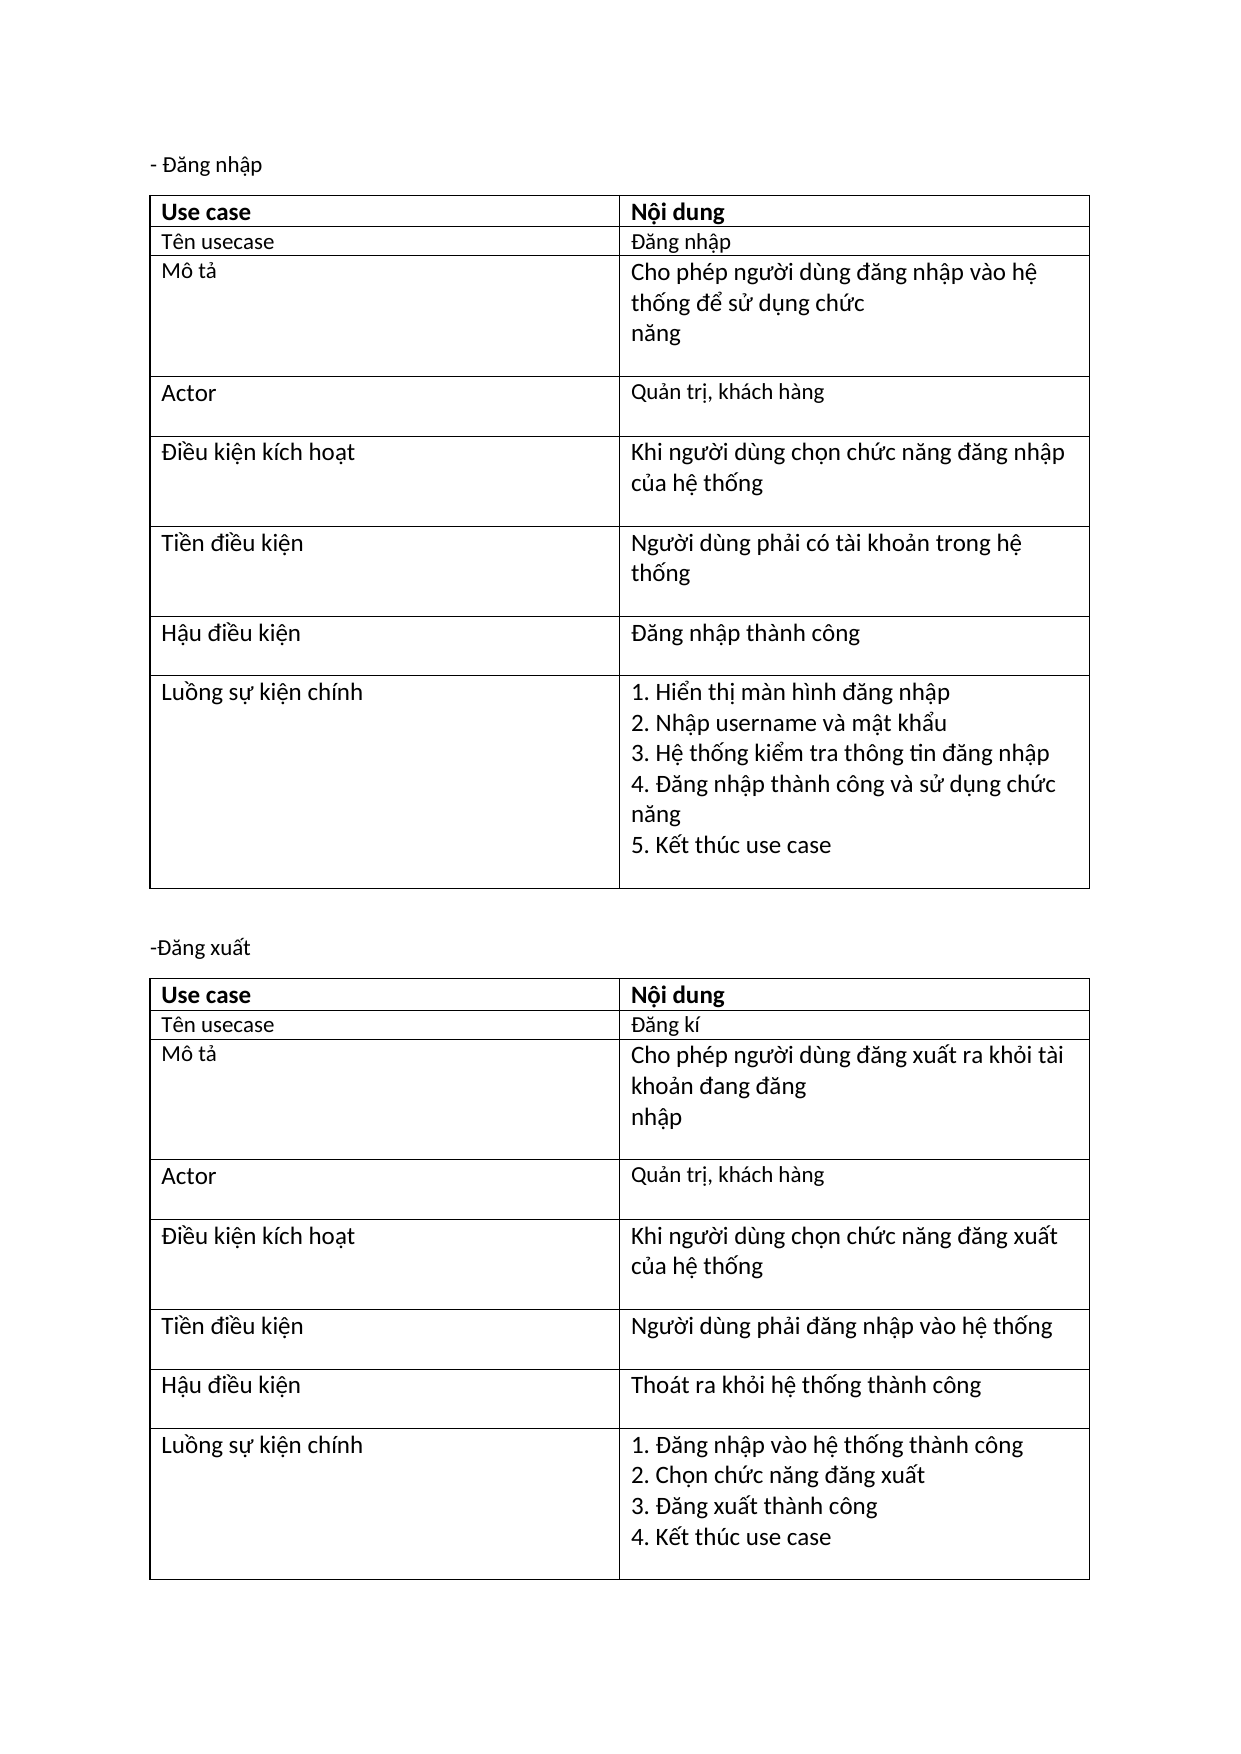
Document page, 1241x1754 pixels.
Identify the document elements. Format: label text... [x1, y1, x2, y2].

table_cell Đăng nhập [620, 227, 1089, 255]
table_cell Quản trị, khách hàng [620, 1160, 1089, 1219]
table_cell Khi người dùng chọn chức năng đăng nhập của hệ thống [620, 437, 1089, 526]
table_cell 1. Đăng nhập vào hệ thống thành công 2. Chọn chức năng đăng xuất 3. Đăng xuất thành công 4. Kết thúc use case [620, 1429, 1089, 1579]
table_cell Khi người dùng chọn chức năng đăng xuất của hệ thống [620, 1220, 1089, 1309]
table_cell Đăng nhập thành công [620, 617, 1089, 675]
text -Đăng xuất [150, 933, 1090, 961]
table_header Nội dung [620, 196, 1089, 226]
table_cell Actor [151, 1160, 619, 1219]
table_cell Hậu điều kiện [151, 1370, 619, 1428]
table_cell Mô tả [151, 256, 619, 376]
table_cell Điều kiện kích hoạt [151, 1220, 619, 1309]
table_cell Điều kiện kích hoạt [151, 437, 619, 526]
table_cell Thoát ra khỏi hệ thống thành công [620, 1370, 1089, 1428]
text - Đăng nhập [150, 150, 1090, 178]
table_header Nội dung [620, 979, 1089, 1009]
table_cell Người dùng phải đăng nhập vào hệ thống [620, 1310, 1089, 1368]
table_cell Actor [151, 377, 619, 436]
table_cell Cho phép người dùng đăng nhập vào hệ thống để sử dụng chức năng [620, 256, 1089, 376]
table_cell Luồng sự kiện chính [151, 676, 619, 887]
table_header Use case [151, 196, 619, 226]
table_cell Cho phép người dùng đăng xuất ra khỏi tài khoản đang đăng nhập [620, 1040, 1089, 1159]
table_cell Tiền điều kiện [151, 527, 619, 616]
table_cell Hậu điều kiện [151, 617, 619, 675]
table_cell Tên usecase [151, 1011, 619, 1038]
table_cell 1. Hiển thị màn hình đăng nhập 2. Nhập username và mật khẩu 3. Hệ thống kiểm tra thông tin đăng nhập 4. Đăng nhập thành công và sử dụng chức năng 5. Kết thúc use case [620, 676, 1089, 887]
table_cell Tên usecase [151, 227, 619, 255]
table_cell Đăng kí [620, 1011, 1089, 1038]
table_cell Mô tả [151, 1040, 619, 1159]
table_cell Luồng sự kiện chính [151, 1429, 619, 1579]
table_cell Tiền điều kiện [151, 1310, 619, 1368]
table_header Use case [151, 979, 619, 1009]
table_cell Người dùng phải có tài khoản trong hệ thống [620, 527, 1089, 616]
table_cell Quản trị, khách hàng [620, 377, 1089, 436]
